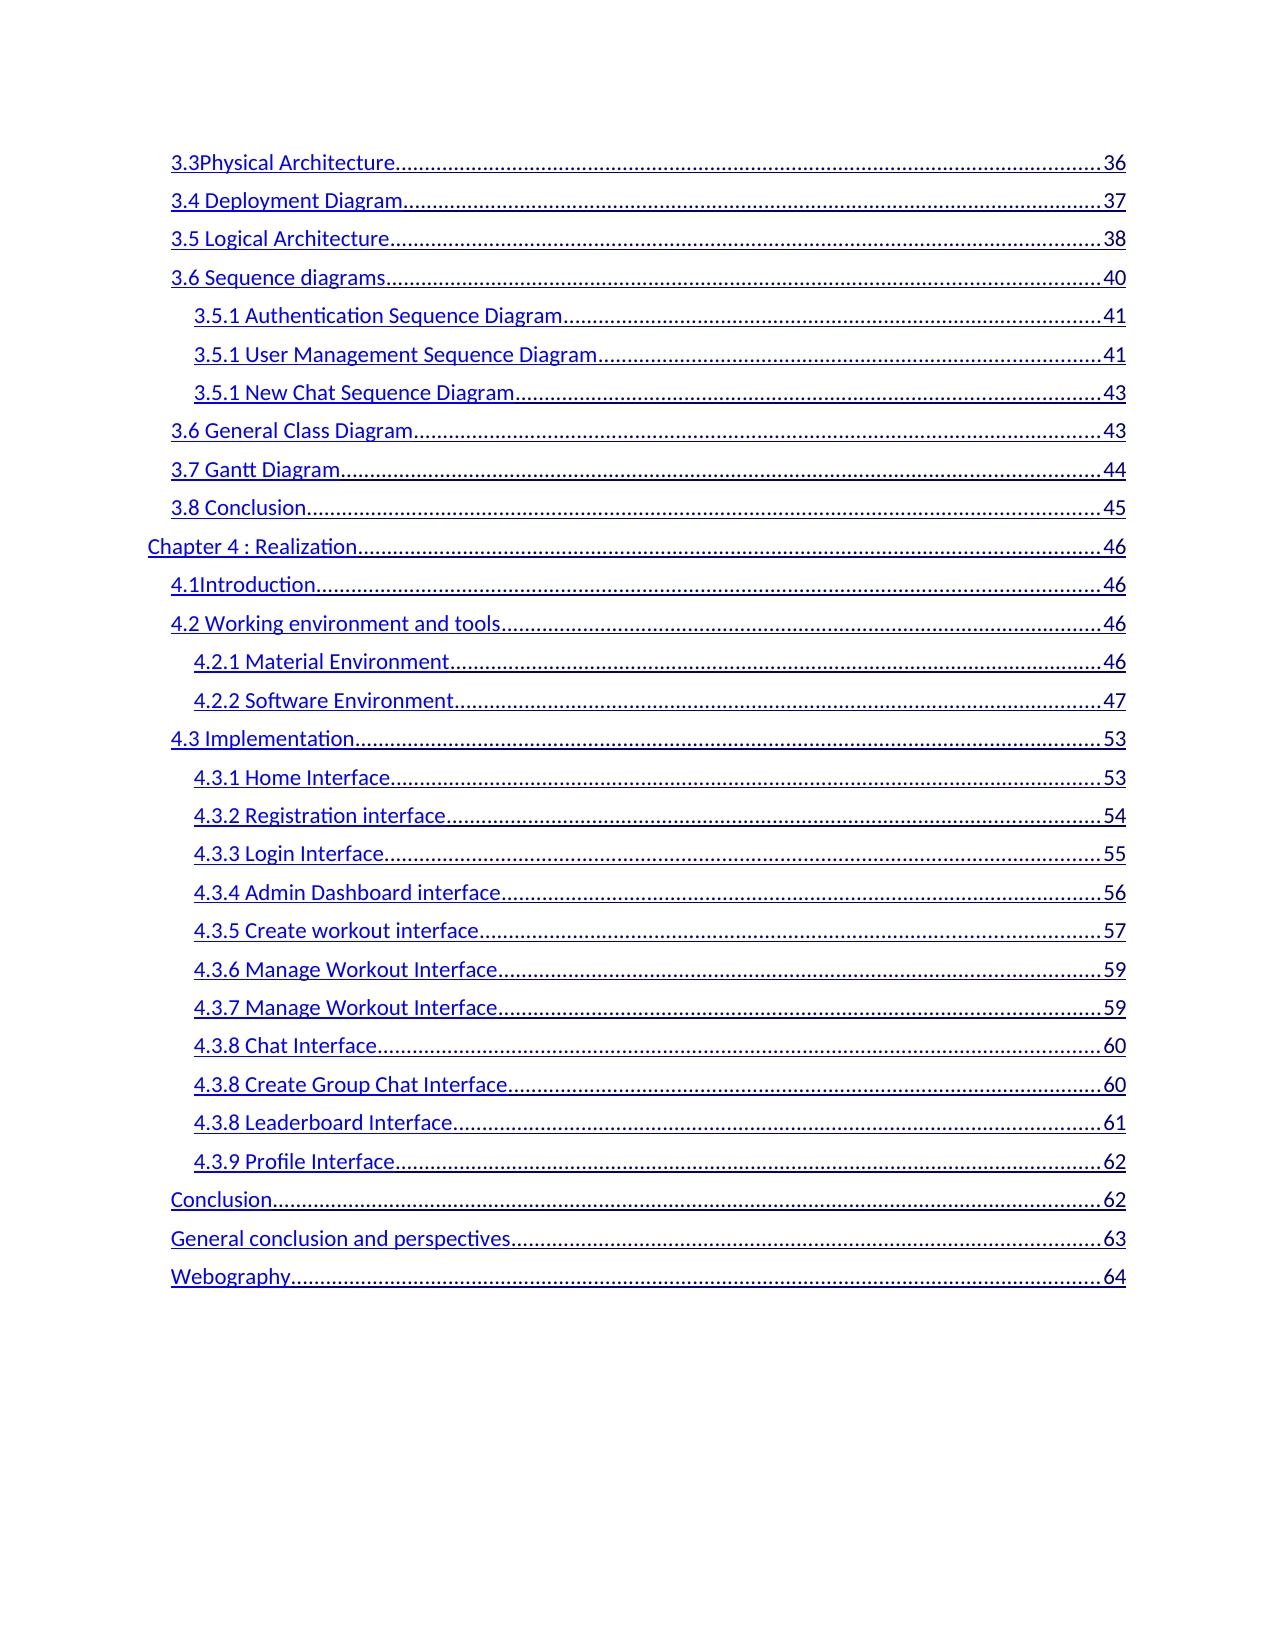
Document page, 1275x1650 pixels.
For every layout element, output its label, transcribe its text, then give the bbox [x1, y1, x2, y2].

text Conclusion 62 [171, 1185, 1127, 1213]
text General conclusion and perspectives 63 [171, 1224, 1127, 1252]
text 4.1Introduction 46 [171, 570, 1127, 598]
text 3.4 Deployment Diagram 37 [171, 186, 1127, 214]
text 4.2.2 Software Environment 47 [193, 686, 1127, 714]
text 4.3.5 Create workout interface 57 [193, 916, 1127, 944]
text 3.3Physical Architecture 36 [171, 148, 1127, 176]
text 4.3.1 Home Interface 53 [193, 763, 1127, 791]
text 4.3.7 Manage Workout Interface 59 [193, 993, 1127, 1021]
text 3.5.1 Authentication Sequence Diagram 41 [193, 301, 1127, 329]
text 3.5.1 New Chat Sequence Diagram 43 [193, 378, 1127, 406]
text 4.3.9 Profile Interface 62 [193, 1147, 1127, 1175]
text 3.7 Gantt Diagram 44 [171, 455, 1127, 483]
text 4.3.4 Admin Dashboard interface 56 [193, 878, 1127, 906]
text 3.5.1 User Management Sequence Diagram 41 [193, 340, 1127, 368]
text 3.6 General Class Diagram 43 [171, 417, 1127, 445]
text 4.3.2 Registration interface 54 [193, 801, 1127, 829]
text 4.3 Implementation 53 [171, 724, 1127, 752]
text 4.3.3 Login Interface 55 [193, 839, 1127, 867]
text 3.8 Conclusion 45 [171, 493, 1127, 522]
text Chapter 4 : Realization 46 [148, 532, 1127, 560]
text 3.5 Logical Architecture 38 [171, 224, 1127, 252]
text 4.3.8 Create Group Chat Interface 60 [193, 1070, 1127, 1098]
text Webography 64 [171, 1262, 1127, 1290]
text 4.3.8 Leaderboard Interface 61 [193, 1108, 1127, 1137]
text 4.2.1 Material Environment 46 [193, 647, 1127, 675]
text 3.6 Sequence diagrams 40 [171, 263, 1127, 291]
text 4.3.8 Chat Interface 60 [193, 1032, 1127, 1060]
text 4.2 Working environment and tools 46 [171, 609, 1127, 637]
text 4.3.6 Manage Workout Interface 59 [193, 955, 1127, 983]
